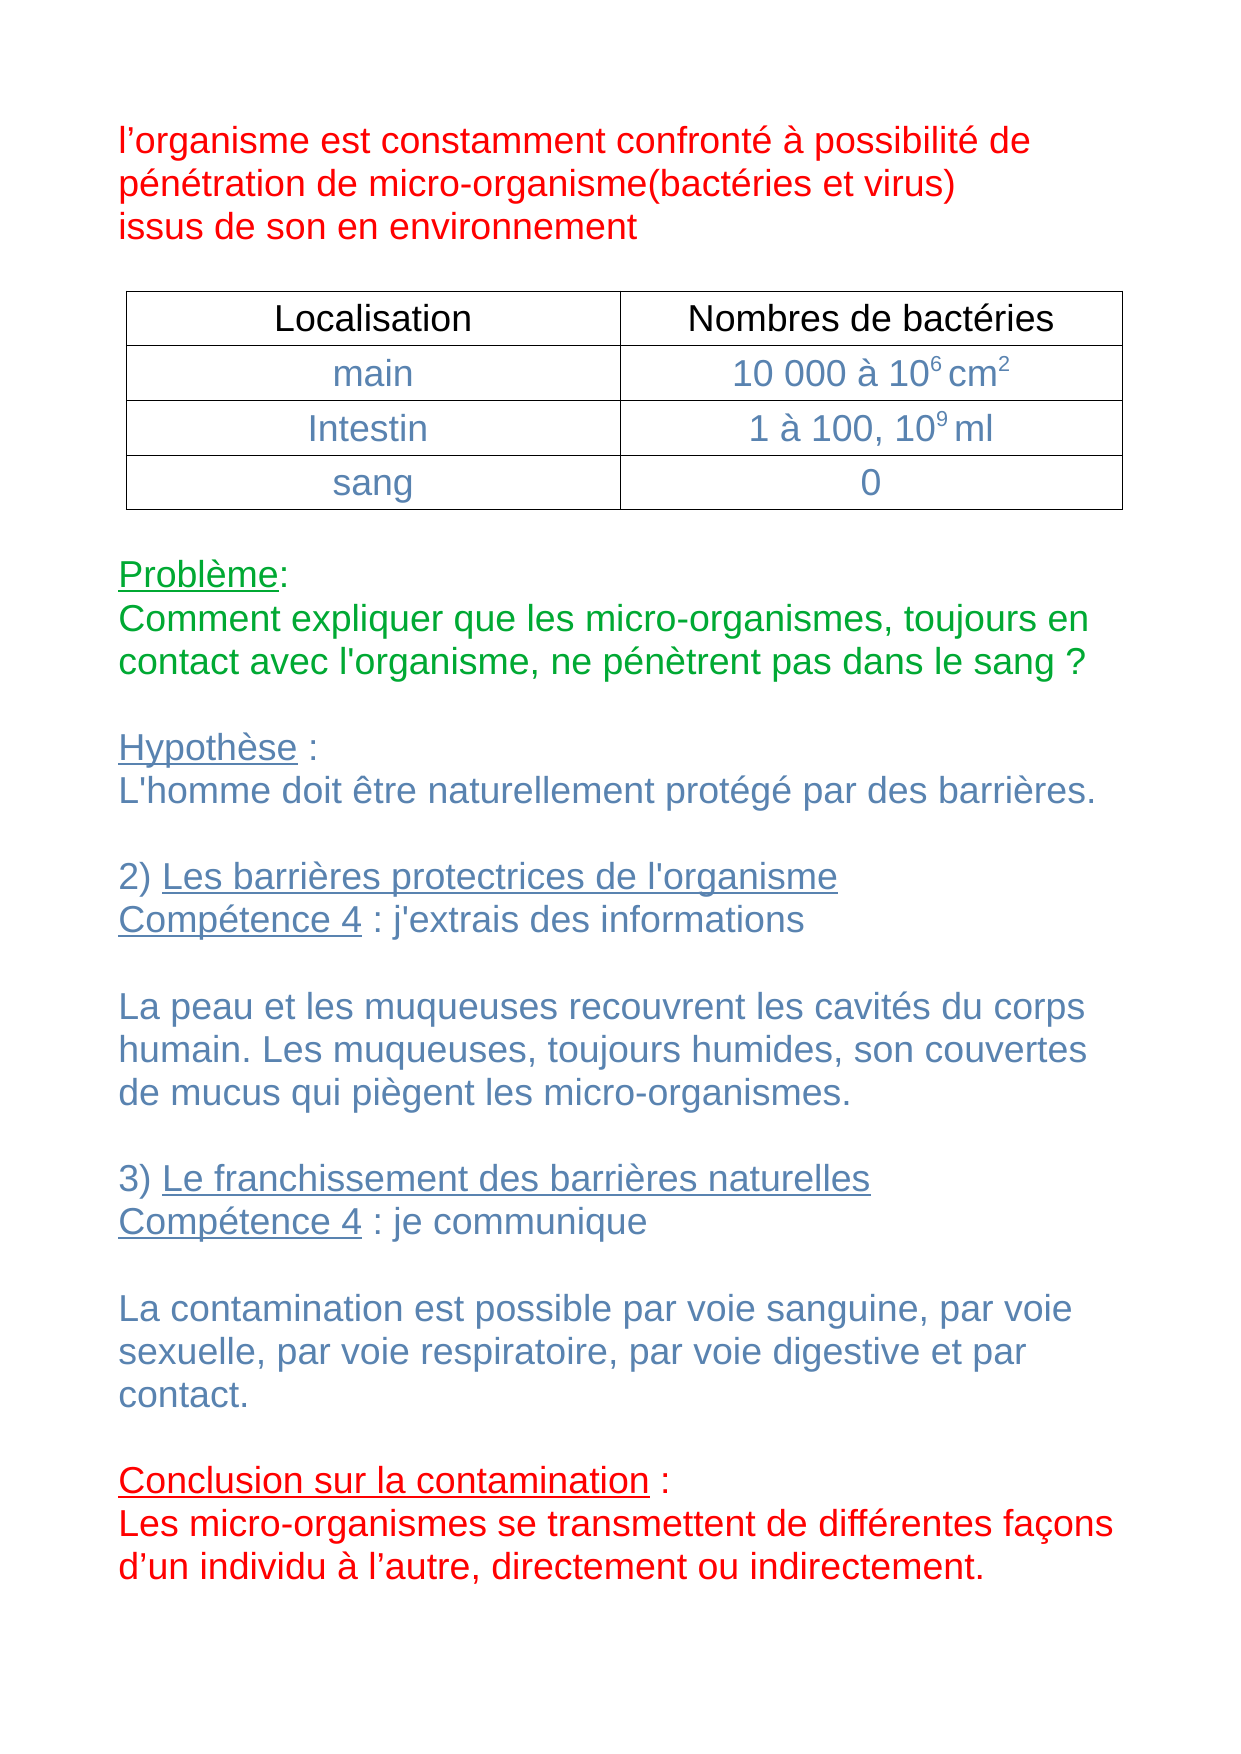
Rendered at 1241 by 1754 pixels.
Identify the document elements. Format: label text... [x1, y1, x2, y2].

text Problème: [118, 553, 1122, 596]
text Hypothèse : [118, 725, 1122, 768]
text issus de son en environnement [118, 204, 1122, 247]
table_cell Intestin [127, 401, 620, 455]
text Les micro-organismes se transmettent de différentes façons d’un individu à l’autre, directement ou indirectement. [118, 1501, 1122, 1588]
text Conclusion sur la contamination : [118, 1458, 1122, 1501]
table_cell sang [127, 456, 620, 509]
table_cell main [127, 346, 620, 400]
text 3) Le franchissement des barrières naturelles [118, 1156, 1122, 1199]
table_cell 10 000 à 106 cm2 [621, 346, 1122, 400]
text Compétence 4 : j'extrais des informations [118, 898, 1122, 941]
text L'homme doit être naturellement protégé par des barrières. [118, 768, 1122, 811]
table_cell 0 [621, 456, 1122, 509]
text l’organisme est constamment confronté à possibilité de pénétration de micro-organisme(bactéries et virus) [118, 118, 1122, 204]
text La peau et les muqueuses recouvrent les cavités du corps humain. Les muqueuses, toujours humides, son couvertes de mucus qui piègent les micro-organismes. [118, 984, 1122, 1113]
text Comment expliquer que les micro-organismes, toujours en contact avec l'organisme, ne pénètrent pas dans le sang ? [118, 596, 1122, 682]
text Compétence 4 : je communique [118, 1199, 1122, 1243]
text 2) Les barrières protectrices de l'organisme [118, 811, 1122, 898]
table_cell 1 à 100, 109 ml [621, 401, 1122, 455]
table_header Nombres de bactéries [621, 292, 1122, 345]
table_header Localisation [127, 292, 620, 345]
text La contamination est possible par voie sanguine, par voie sexuelle, par voie respiratoire, par voie digestive et par contact. [118, 1286, 1122, 1415]
